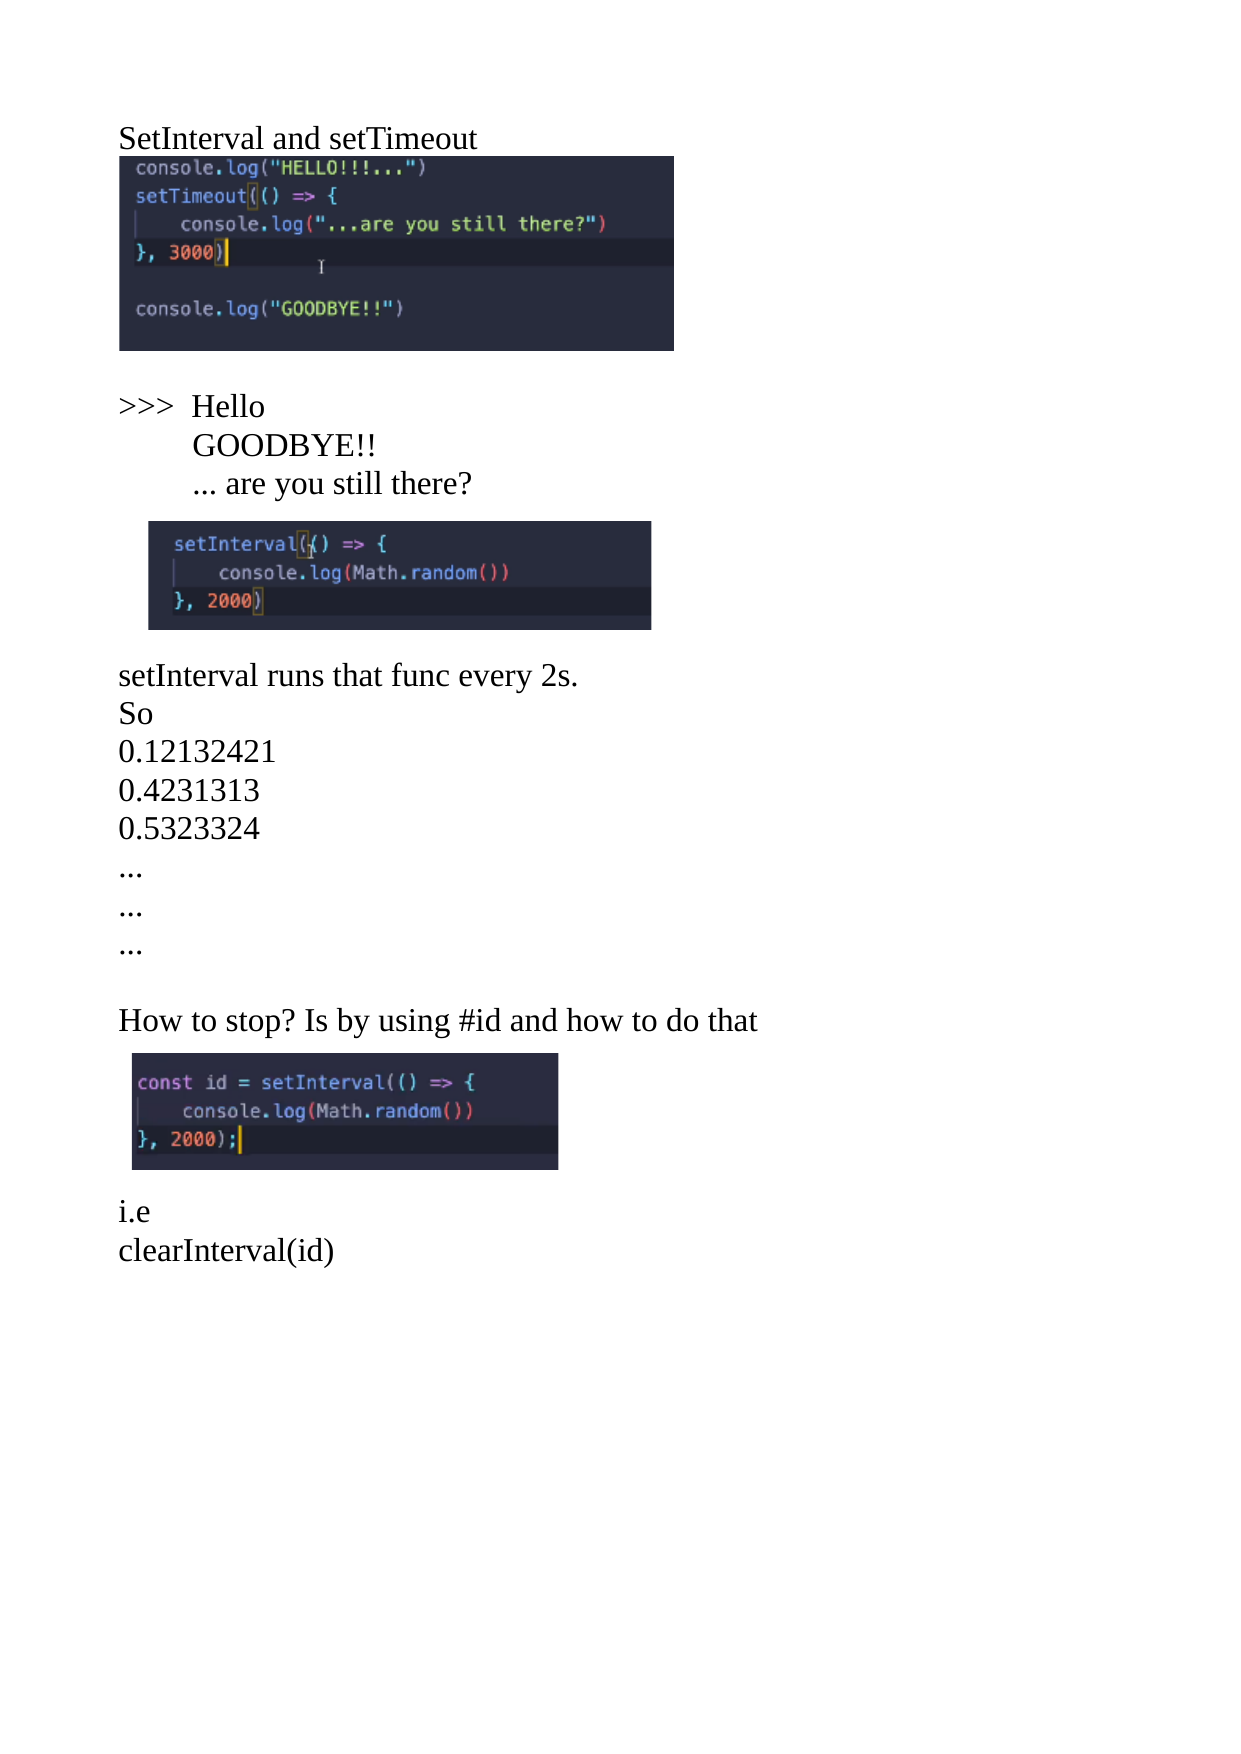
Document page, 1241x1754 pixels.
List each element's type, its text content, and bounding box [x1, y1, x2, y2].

text ... [118, 923, 1122, 961]
text 0.4231313 [118, 770, 1122, 808]
text i.e [118, 1191, 1122, 1230]
text SetInterval and setTimeout [118, 118, 1122, 156]
text So [118, 693, 1122, 731]
text setInterval runs that func every 2s. [118, 655, 1122, 693]
text ... [118, 846, 1122, 885]
text >>> Hello [118, 386, 1122, 425]
picture [119, 156, 674, 351]
picture [148, 521, 652, 630]
text clearInterval(id) [118, 1230, 1122, 1268]
text ... [118, 885, 1122, 923]
text GOODBYE!! [118, 425, 1122, 463]
text ... are you still there? [118, 463, 1122, 501]
text 0.5323324 [118, 808, 1122, 846]
text How to stop? Is by using #id and how to do that [118, 1000, 1122, 1038]
text 0.12132421 [118, 731, 1122, 770]
picture [131, 1053, 559, 1170]
